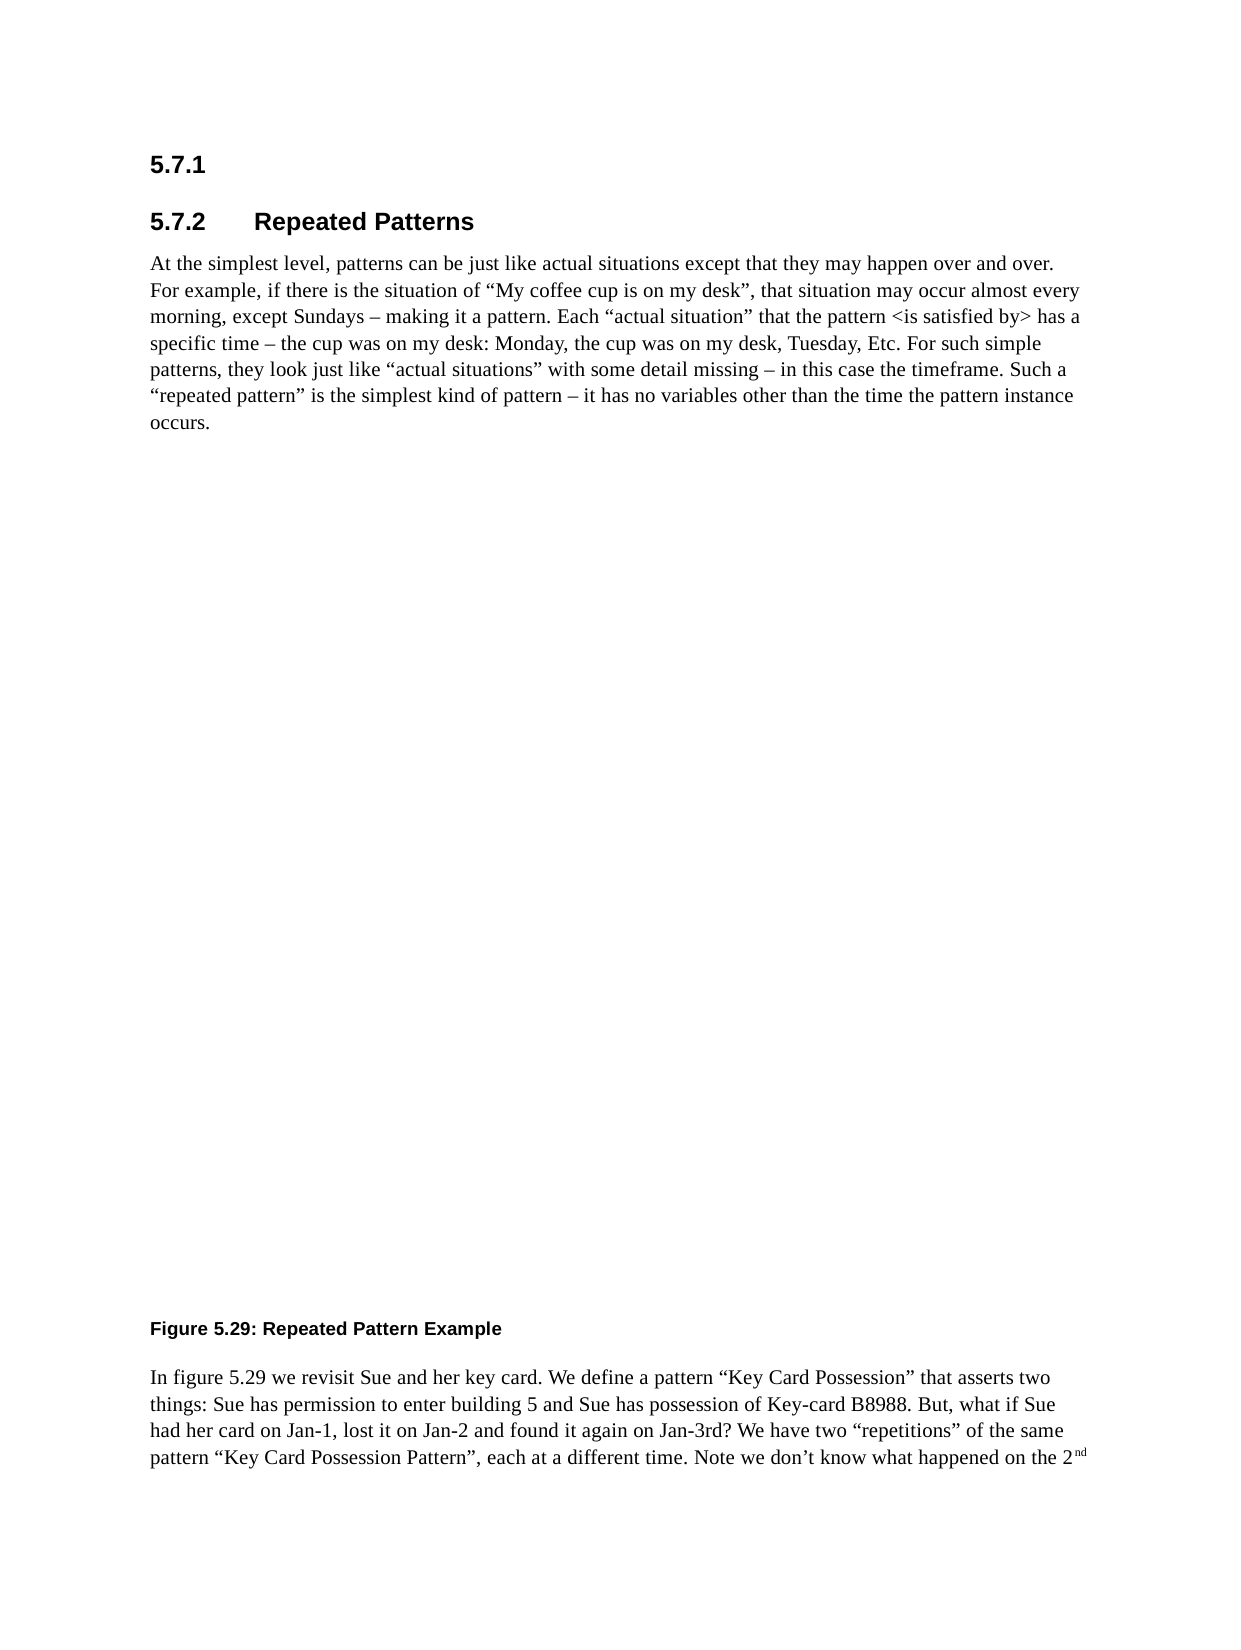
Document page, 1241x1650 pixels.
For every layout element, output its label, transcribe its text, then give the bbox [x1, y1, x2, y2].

text In figure 5.29 we revisit Sue and her key card. We define a pattern “Key Card Possession” that asserts two things: Sue has permission to enter building 5 and Sue has possession of Key-card B8988. But, what if Sue had her card on Jan-1, lost it on Jan-2 and found it again on Jan-3rd? We have two “repetitions” of the same pattern “Key Card Possession Pattern”, each at a different time. Note we don’t know what happened on the 2nd [150, 1339, 1090, 1469]
text Figure 5.29: Repeated Pattern Example [150, 466, 1090, 1339]
text At the simplest level, patterns can be just like actual situations except that they may happen over and over. For example, if there is the situation of “My coffee cup is on my desk”, that situation may occur almost every morning, except Sundays – making it a pattern. Each “actual situation” that the pattern <is satisfied by> has a specific time – the cup was on my desk: Monday, the cup was on my desk, Tuesday, Etc. For such simple patterns, they look just like “actual situations” with some detail missing – in this case the timeframe. Such a “repeated pattern” is the simplest kind of pattern – it has no variables other than the time the pattern instance occurs. [150, 251, 1090, 434]
text [150, 448, 1090, 466]
subtitle Repeated Patterns [150, 207, 1090, 236]
